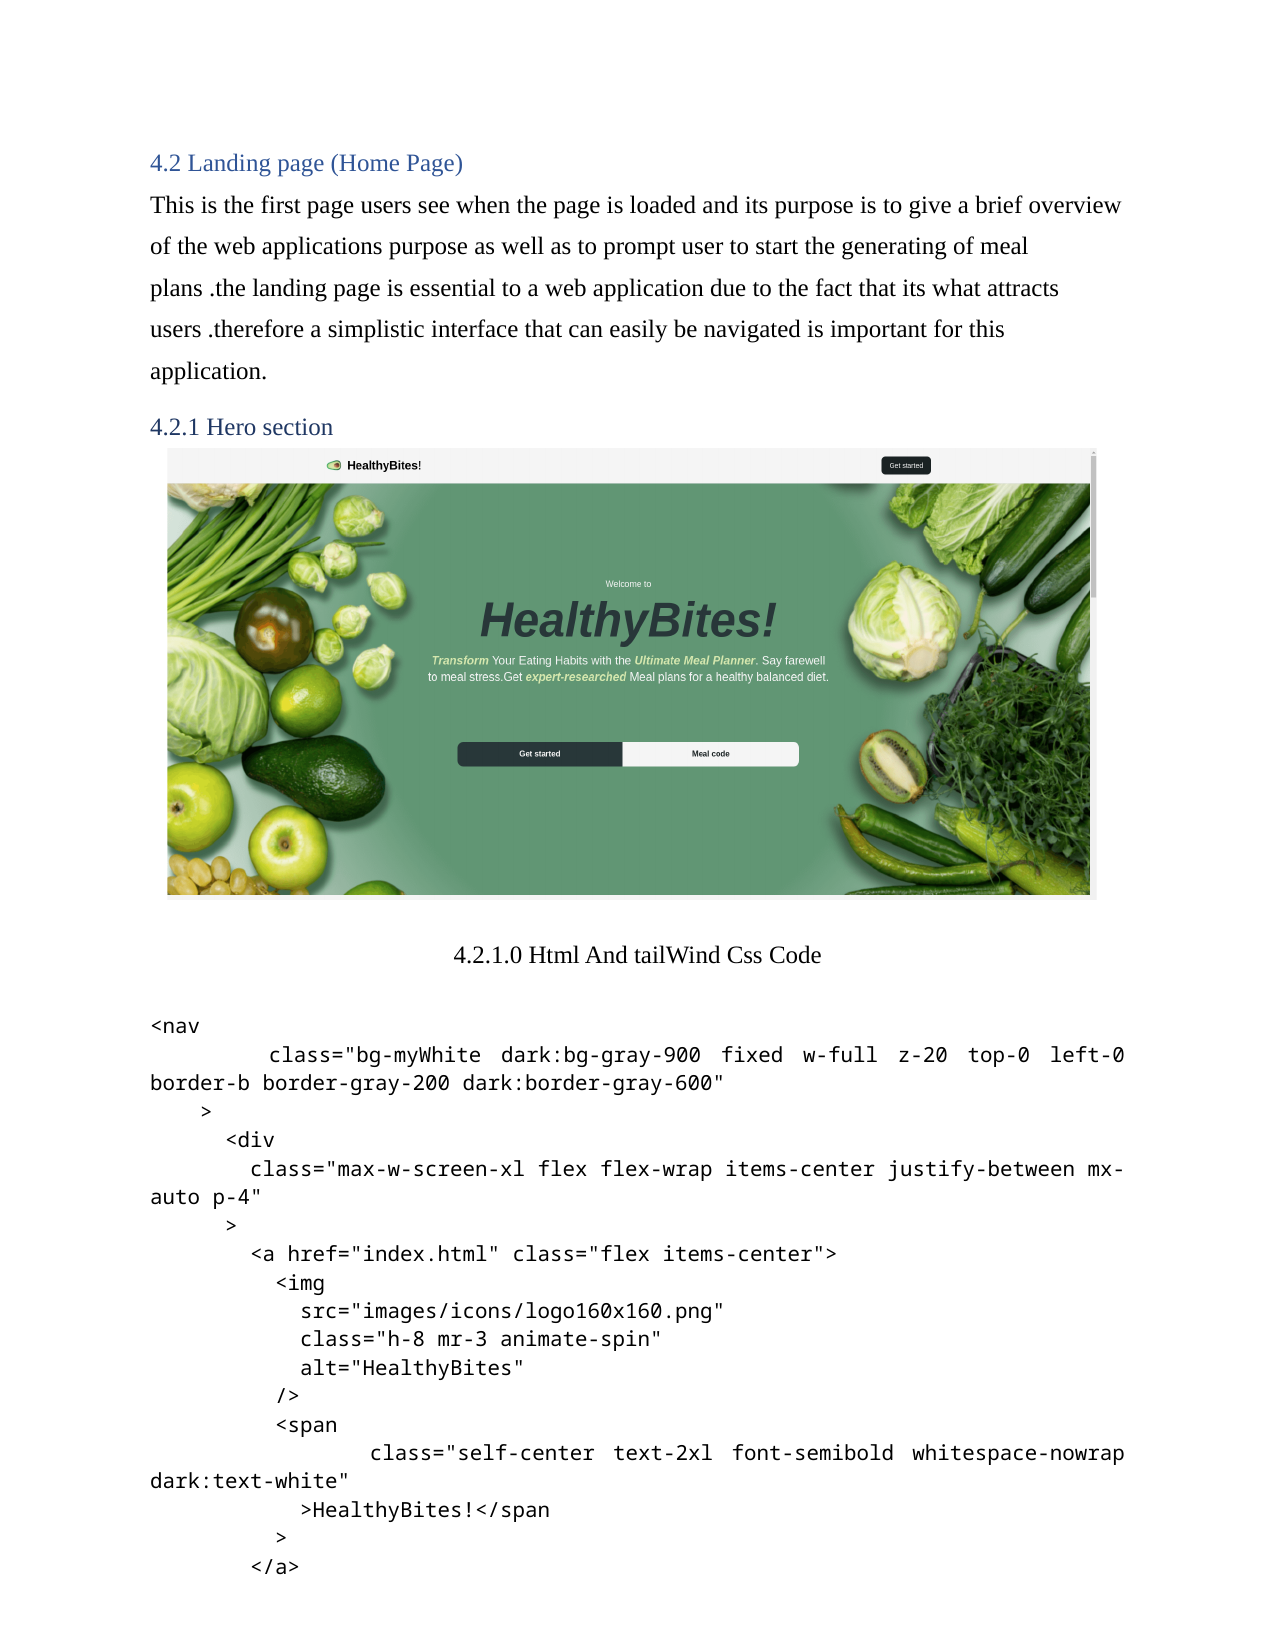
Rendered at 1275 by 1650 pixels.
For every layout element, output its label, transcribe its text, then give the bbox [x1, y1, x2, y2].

text class="bg-myWhite dark:bg-gray-900 fixed w-full z-20 top-0 left-0 border-b border-gray-200 dark:border-gray-600" [150, 1040, 1125, 1097]
subtitle 4.2.1.0 Html And tailWind Css Code [150, 941, 1125, 968]
text <div [150, 1125, 1125, 1154]
text class="h-8 mr-3 animate-spin" [150, 1324, 1125, 1353]
subtitle 4.2.1 Hero section [150, 413, 1125, 441]
text <img [150, 1268, 1125, 1296]
subtitle 4.2 Landing page (Home Page) [150, 149, 1125, 177]
text class="self-center text-2xl font-semibold whitespace-nowrap dark:text-white" [150, 1438, 1125, 1495]
text <a href="index.html" class="flex items-center"> [150, 1239, 1125, 1268]
text > [150, 1523, 1125, 1552]
text class="max-w-screen-xl flex flex-wrap items-center justify-between mx-auto p-4" [150, 1154, 1125, 1211]
text <span [150, 1410, 1125, 1438]
text This is the first page users see when the page is loaded and its purpose is to give a brief overview of the web applications purpose as well as to prompt user to start the generating of meal plans .the landing page is essential to a web application due to the fact that its what attracts users .therefore a simplistic interface that can easily be navigated is important for this application. [150, 191, 1125, 385]
picture [167, 448, 1097, 900]
text <nav [150, 1012, 1125, 1040]
text src="images/icons/logo160x160.png" [150, 1296, 1125, 1324]
text </a> [150, 1552, 1125, 1580]
text /> [150, 1381, 1125, 1410]
text alt="HealthyBites" [150, 1353, 1125, 1381]
text > [150, 1097, 1125, 1125]
text > [150, 1211, 1125, 1239]
text >HealthyBites!</span [150, 1495, 1125, 1523]
